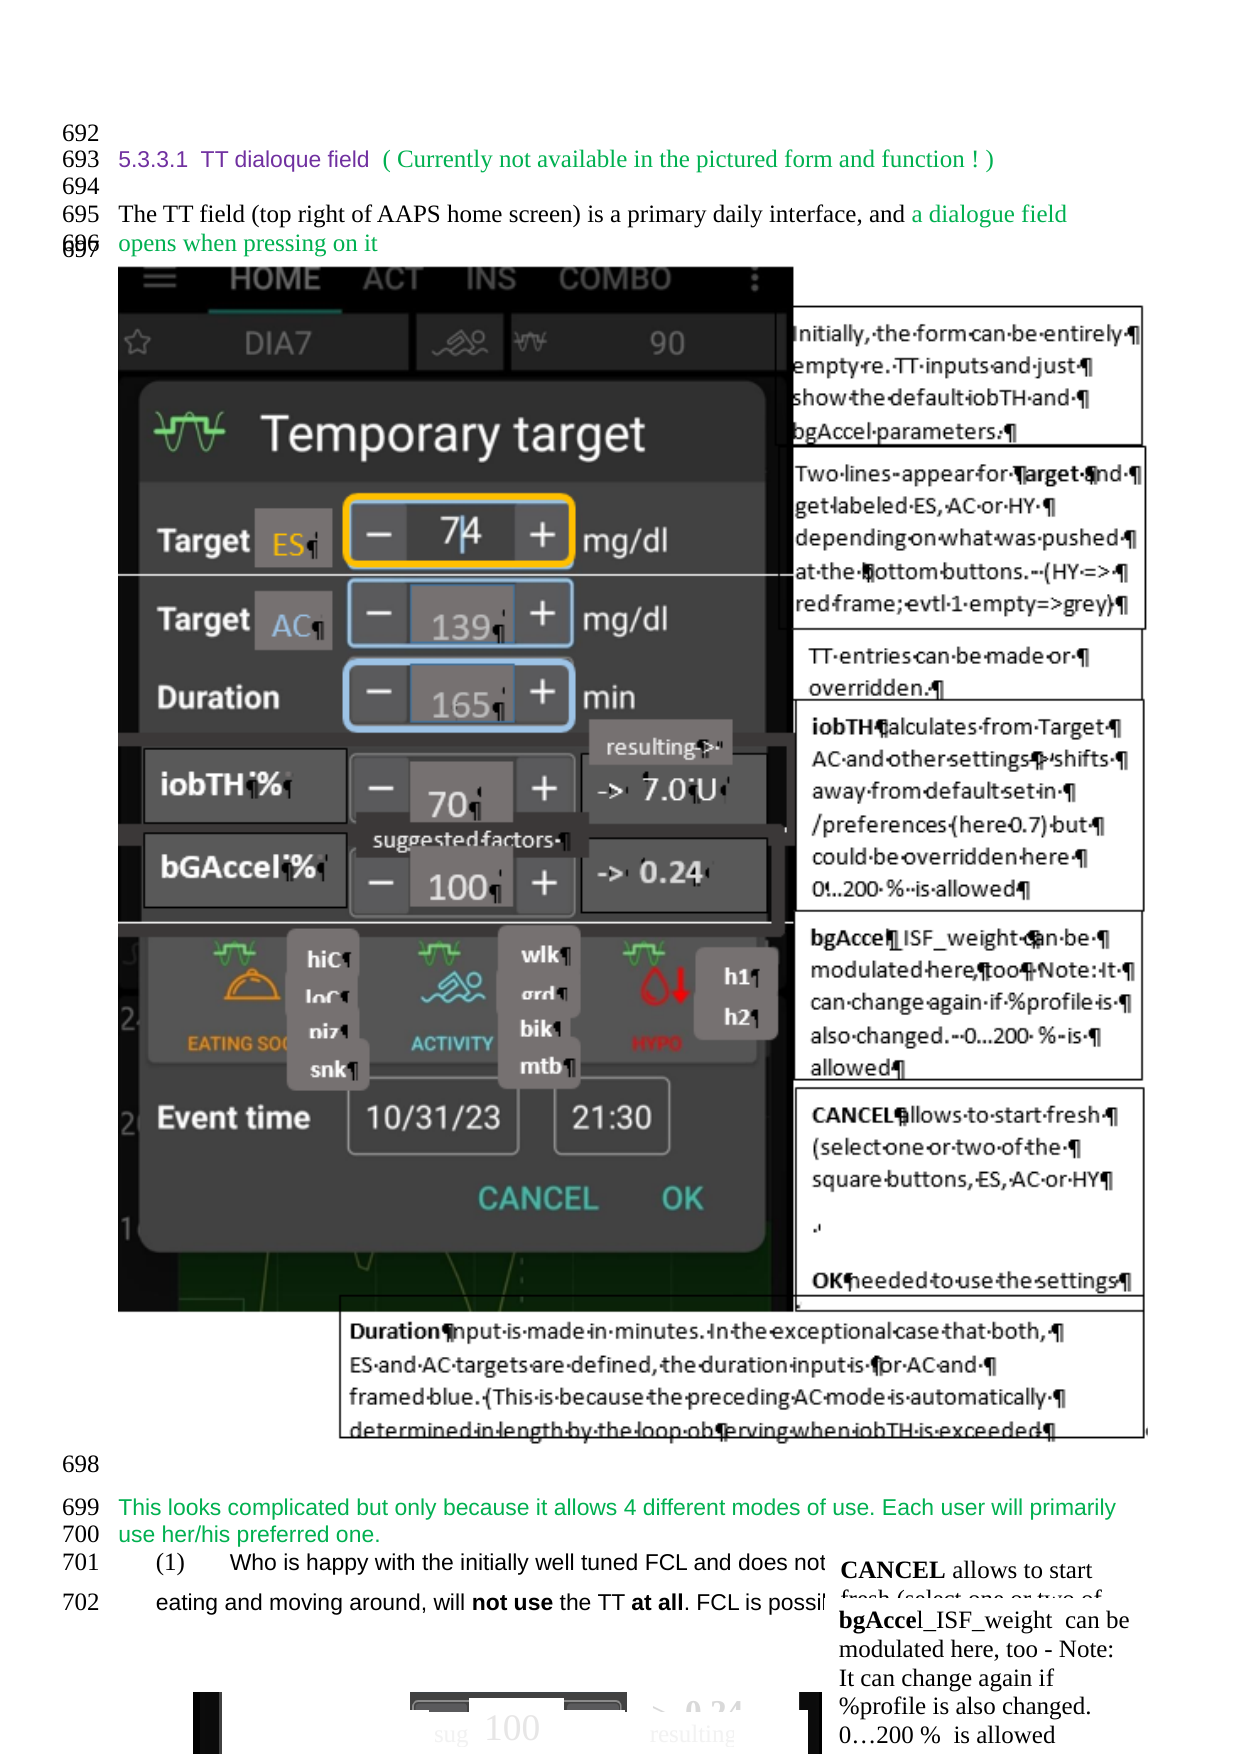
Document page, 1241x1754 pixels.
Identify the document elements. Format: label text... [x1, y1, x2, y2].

text CANCEL allows to start fresh (select one or two of the square buttons, ES, AC or HY [840, 1555, 1132, 1598]
text bgAccel_ISF_weight can be modulated here, too - Note: It can change again if %profile is also changed. 0…200 % is allowed [839, 1605, 1131, 1746]
text 100 [484, 1705, 549, 1746]
text This looks complicated but only because it allows 4 different modes of use. Each user will primarily use her/his preferred one. [118, 1494, 1122, 1547]
text 5.3.3.1 TT dialoque field ( Currently not available in the pictured form and function ! ) [118, 144, 1122, 173]
text resulting-> [649, 1719, 734, 1746]
text h2 [749, 1718, 793, 1746]
text The TT field (top right of AAPS home screen) is a primary daily interface, and a dialogue field opens when pressing on it [118, 199, 1122, 257]
list Who is happy with the initially well tuned FCL and does not have huge variations in daily eating and moving around, will not use the TT at all. FCL is possible without an intervention via the TT button in your cockpit. Actually 4 of 8 modes (GGG …YYY permutations, list see section 5.4.1) are not making use of TT. [156, 1547, 1122, 1615]
text -> 0.24 [642, 1693, 784, 1712]
text bGAccel % [237, 1693, 395, 1746]
text This looks complicated but only because it allows 4 different modes of use. Each user will primarily use her/his preferred one. [178, 1548, 1147, 1754]
text mtb [568, 1718, 610, 1746]
text suggested factors [434, 1719, 469, 1746]
text snk [372, 1718, 414, 1746]
